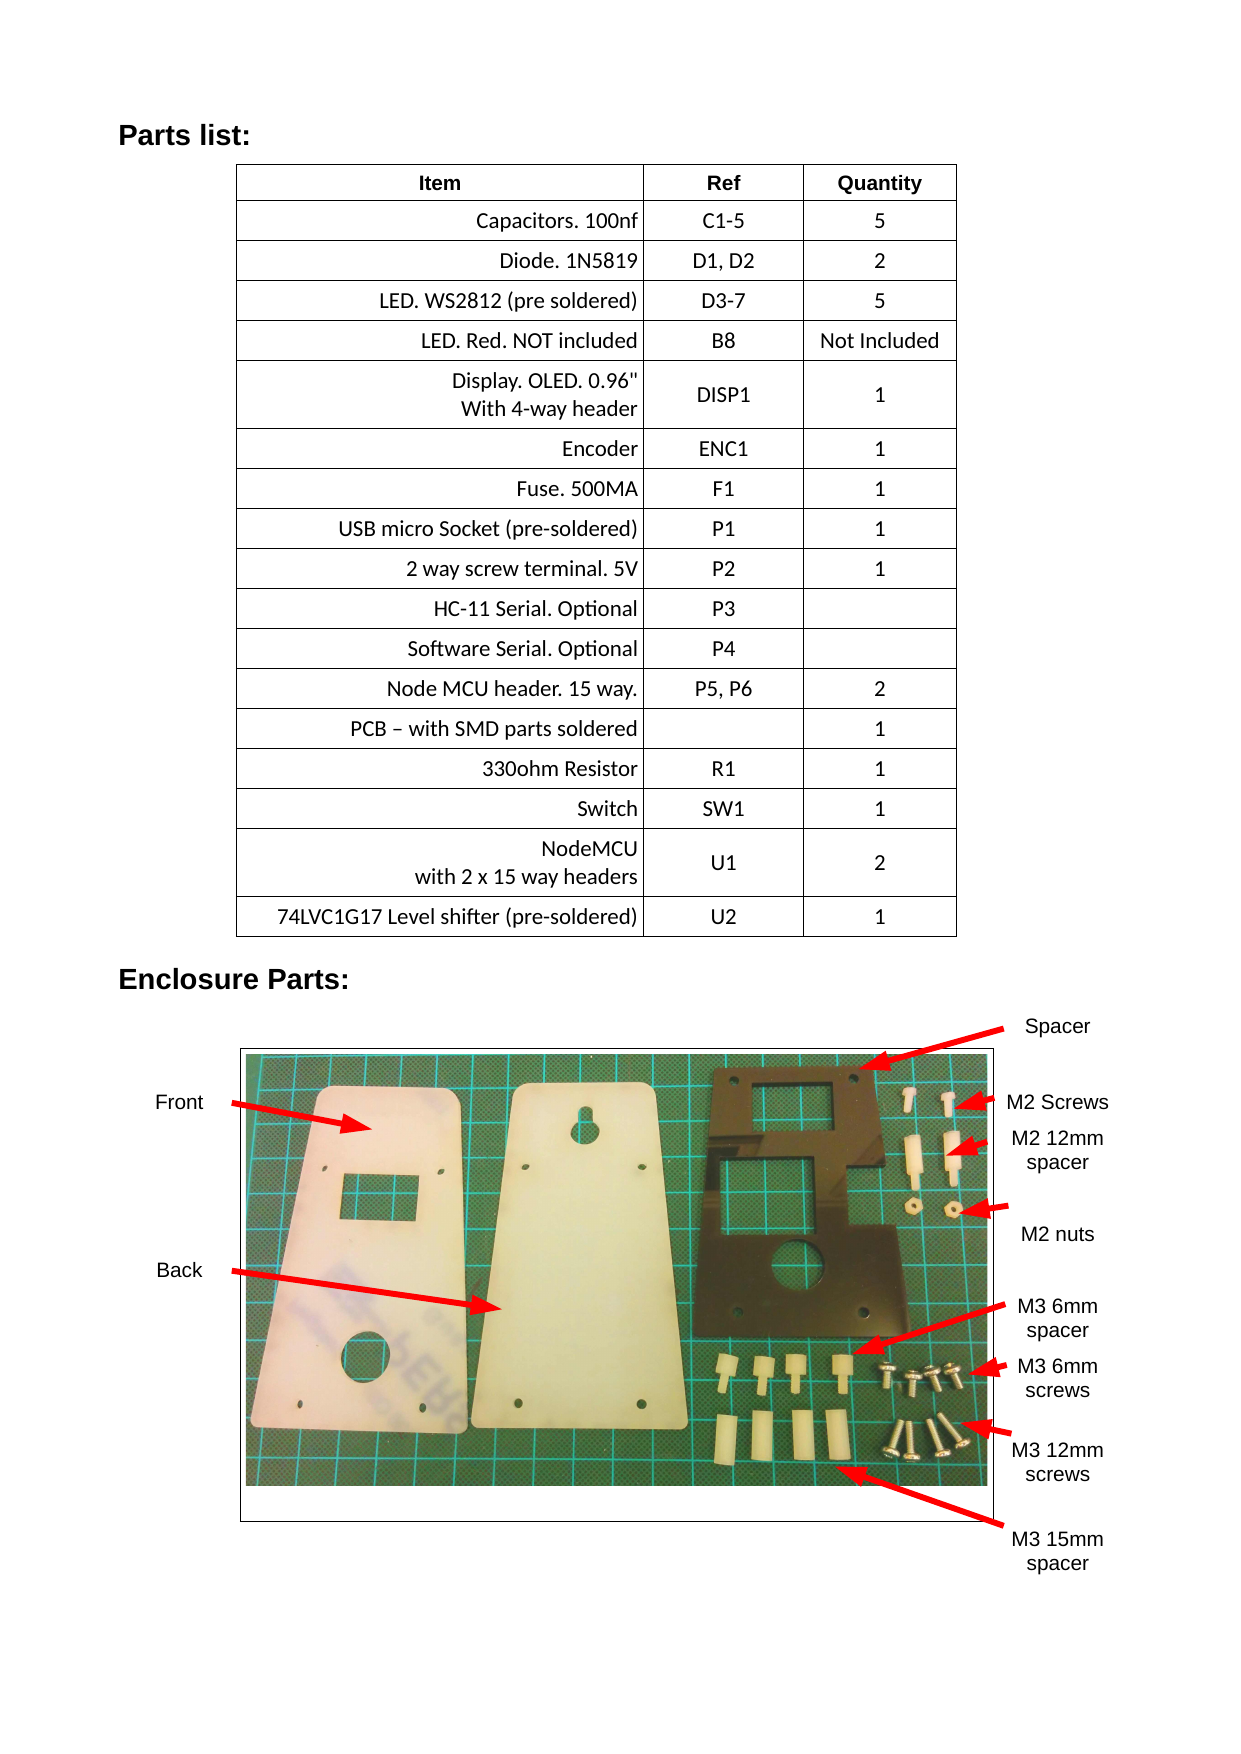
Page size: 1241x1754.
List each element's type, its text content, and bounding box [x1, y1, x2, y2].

table_cell P4 [644, 629, 803, 668]
table_cell [118, 1431, 240, 1521]
table_cell [804, 589, 956, 628]
table_cell ENC1 [644, 429, 803, 468]
table_cell [994, 1180, 1122, 1216]
table_cell [804, 629, 956, 668]
table_cell B8 [644, 321, 803, 360]
table_cell Encoder [237, 429, 643, 468]
table_cell [118, 1120, 240, 1180]
table_cell [928, 1049, 993, 1096]
table_cell 2 [804, 669, 956, 708]
table_cell Diode. 1N5819 [237, 241, 643, 280]
table_cell 1 [804, 789, 956, 828]
table_cell M3 6mm screws [994, 1348, 1122, 1431]
table_cell U2 [644, 897, 803, 936]
table_header Spacer [993, 1008, 1122, 1048]
table_cell R1 [644, 749, 803, 788]
table_cell [241, 1108, 245, 1269]
table_cell Display. OLED. 0.96" With 4-way header [237, 361, 643, 428]
table_cell C1-5 [644, 201, 803, 240]
table_header [949, 1035, 993, 1048]
table_header [240, 1008, 993, 1048]
table_cell [118, 1383, 240, 1431]
table_cell [118, 1521, 240, 1580]
table_cell 5 [804, 201, 956, 240]
table_cell [118, 1180, 240, 1216]
table_cell HC-11 Serial. Optional [237, 589, 643, 628]
table_cell Not Included [804, 321, 956, 360]
table_cell [241, 1049, 916, 1102]
table_cell 1 [804, 549, 956, 588]
table_cell LED. Red. NOT included [237, 321, 643, 360]
table_cell Software Serial. Optional [237, 629, 643, 668]
table_cell 1 [804, 709, 956, 748]
table_cell LED. WS2812 (pre soldered) [237, 281, 643, 320]
table_cell 1 [804, 429, 956, 468]
table_cell [118, 1216, 240, 1252]
table_cell Front [118, 1084, 240, 1120]
table_cell M3 12mm screws [994, 1431, 1122, 1521]
table_cell 74LVC1G17 Level shifter (pre-soldered) [237, 897, 643, 936]
table_cell M2 Screws [994, 1084, 1122, 1120]
table_cell [240, 1522, 993, 1580]
table_cell 2 [804, 241, 956, 280]
subtitle Parts list: [118, 118, 1122, 152]
subtitle Enclosure Parts: [118, 962, 1122, 995]
table_cell Switch [237, 789, 643, 828]
table_cell 1 [804, 749, 956, 788]
table_cell [994, 1048, 1122, 1084]
table_cell PCB – with SMD parts soldered [237, 709, 643, 748]
table_cell 2 way screw terminal. 5V [237, 549, 643, 588]
table_cell [644, 709, 803, 748]
table_cell D1, D2 [644, 241, 803, 280]
table_cell [994, 1252, 1122, 1287]
table_header Quantity [804, 165, 956, 200]
table_cell M3 15mm spacer [993, 1521, 1122, 1580]
table_header Ref [644, 165, 803, 200]
table_cell [118, 1348, 240, 1383]
table_cell [118, 1048, 240, 1084]
table_cell 1 [804, 361, 956, 428]
table_cell Node MCU header. 15 way. [237, 669, 643, 708]
table_cell 2 [804, 829, 956, 896]
table_cell 1 [804, 509, 956, 548]
table_cell Capacitors. 100nf [237, 201, 643, 240]
table_cell P2 [644, 549, 803, 588]
table_cell [118, 1288, 240, 1347]
table_cell [903, 1433, 993, 1518]
table_cell Back [118, 1252, 240, 1287]
table_cell Fuse. 500MA [237, 469, 643, 508]
table_header Item [237, 165, 643, 200]
table_cell F1 [644, 469, 803, 508]
table_cell P5, P6 [644, 669, 803, 708]
table_cell [988, 1212, 993, 1306]
table_cell SW1 [644, 789, 803, 828]
table_cell USB micro Socket (pre-soldered) [237, 509, 643, 548]
table_cell NodeMCU with 2 x 15 way headers [237, 829, 643, 896]
table_header [118, 1008, 240, 1048]
table_cell M2 12mm spacer [994, 1120, 1122, 1180]
table_cell M3 6mm spacer [994, 1288, 1122, 1347]
table_cell U1 [644, 829, 803, 896]
table_cell P1 [644, 509, 803, 548]
table_cell 5 [804, 281, 956, 320]
table_cell [241, 1276, 978, 1521]
table_cell 1 [804, 469, 956, 508]
table_cell 330ohm Resistor [237, 749, 643, 788]
table_cell 1 [804, 897, 956, 936]
table_cell DISP1 [644, 361, 803, 428]
table_cell D3-7 [644, 281, 803, 320]
table_cell [988, 1377, 993, 1419]
table_cell M2 nuts [994, 1216, 1122, 1252]
table_cell [988, 1312, 993, 1361]
table_cell [988, 1102, 993, 1205]
table_cell P3 [644, 589, 803, 628]
